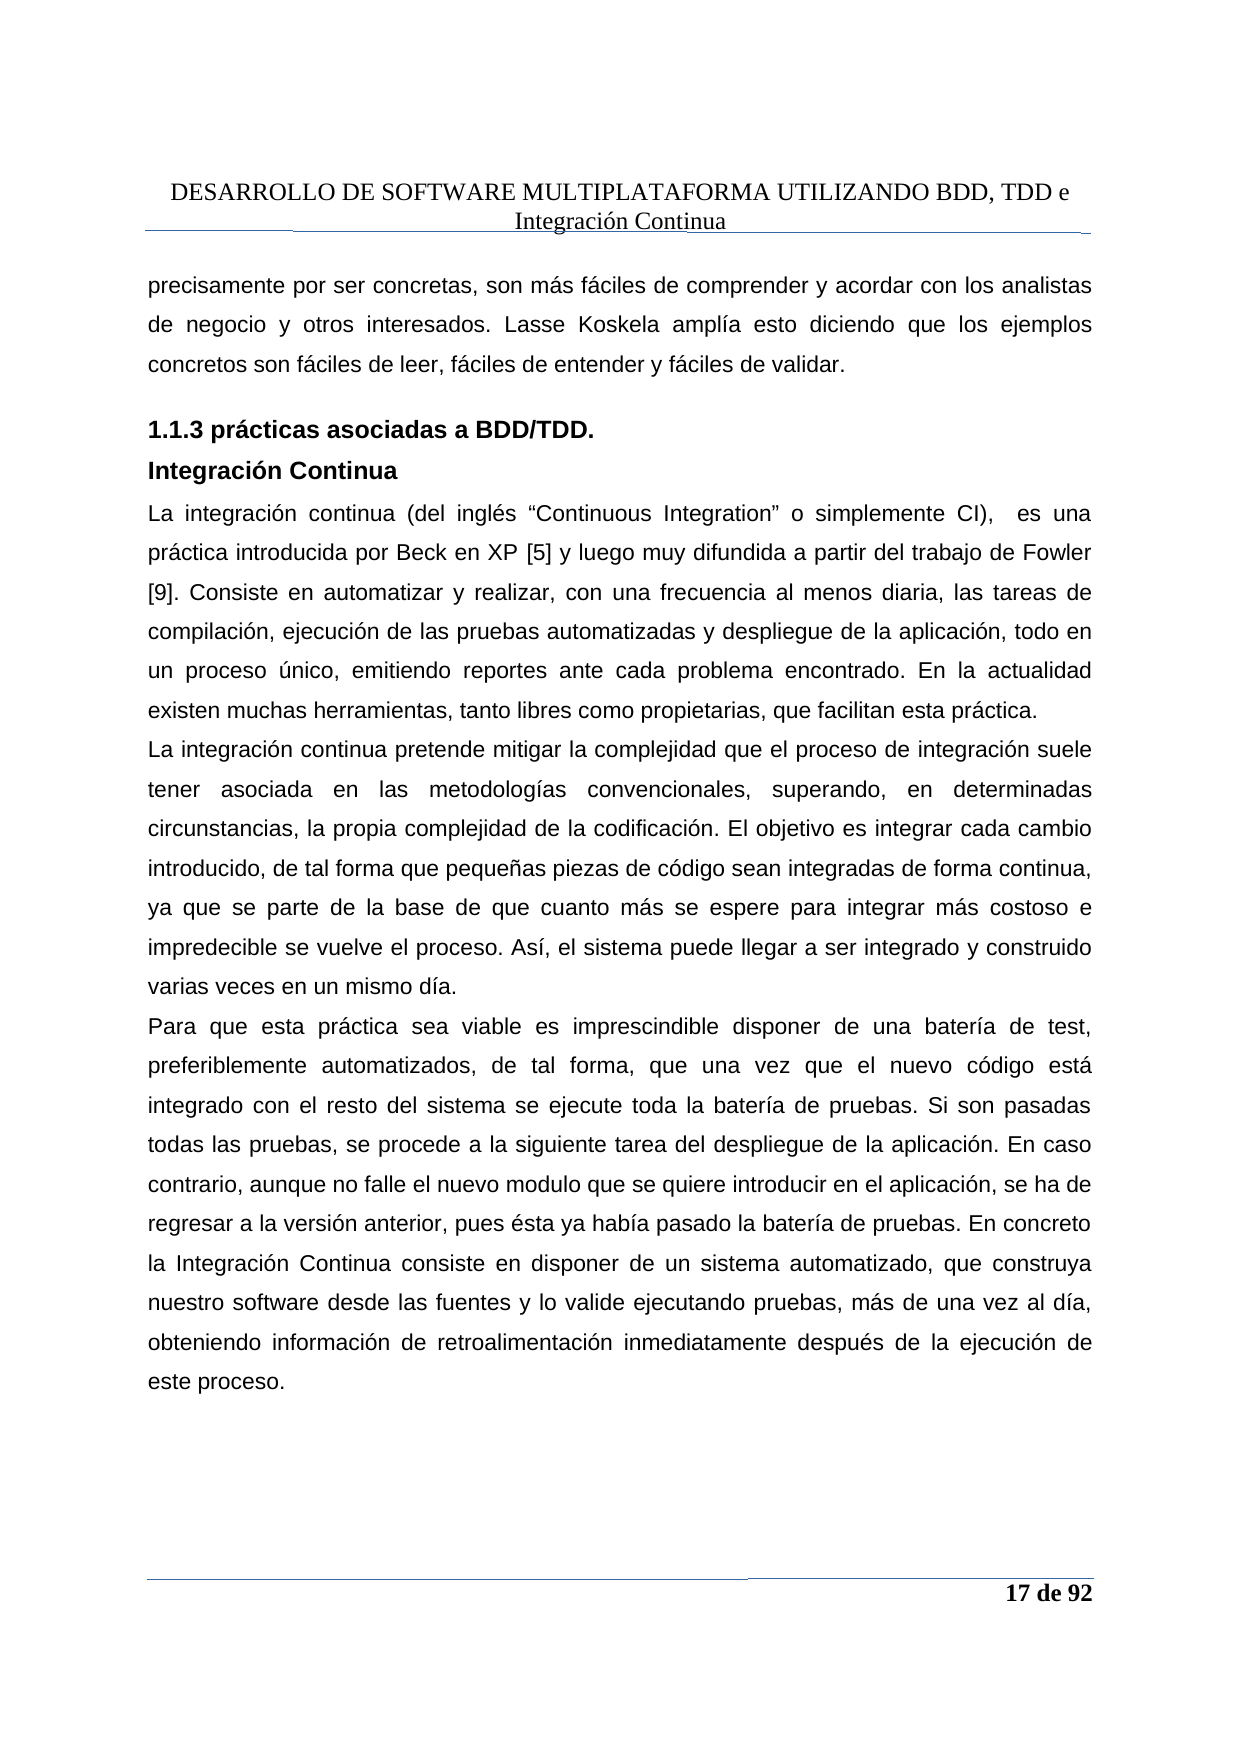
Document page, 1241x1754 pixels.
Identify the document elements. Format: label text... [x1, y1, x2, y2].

text Integración Continua [148, 456, 1093, 485]
text Para que esta práctica sea viable es imprescindible disponer de una batería de test, preferiblemente automatizados, de tal forma, que una vez que el nuevo código está integrado con el resto del sistema se ejecute toda la batería de pruebas. Si son pasadas todas las pruebas, se procede a la siguiente tarea del despliegue de la aplicación. En caso contrario, aunque no falle el nuevo modulo que se quiere introducir en el aplicación, se ha de regresar a la versión anterior, pues ésta ya había pasado la batería de pruebas. En concreto la Integración Continua consiste en disponer de un sistema automatizado, que construya nuestro software desde las fuentes y lo valide ejecutando pruebas, más de una vez al día, obteniendo información de retroalimentación inmediatamente después de la ejecución de este proceso. [148, 1013, 1093, 1394]
subtitle 1.1.3 prácticas asociadas a BDD/TDD. [148, 415, 1093, 444]
text La integración continua pretende mitigar la complejidad que el proceso de integración suele tener asociada en las metodologías convencionales, superando, en determinadas circunstancias, la propia complejidad de la codificación. El objetivo es integrar cada cambio introducido, de tal forma que pequeñas piezas de código sean integradas de forma continua, ya que se parte de la base de que cuanto más se espere para integrar más costoso e impredecible se vuelve el proceso. Así, el sistema puede llegar a ser integrado y construido varias veces en un mismo día. [148, 736, 1093, 999]
text precisamente por ser concretas, son más fáciles de comprender y acordar con los analistas de negocio y otros interesados. Lasse Koskela amplía esto diciendo que los ejemplos concretos son fáciles de leer, fáciles de entender y fáciles de validar. [148, 272, 1093, 377]
text La integración continua (del inglés “Continuous Integration” o simplemente CI), es una práctica introducida por Beck en XP [5] y luego muy difundida a partir del trabajo de Fowler [9]. Consiste en automatizar y realizar, con una frecuencia al menos diaria, las tareas de compilación, ejecución de las pruebas automatizadas y despliegue de la aplicación, todo en un proceso único, emitiendo reportes ante cada problema encontrado. En la actualidad existen muchas herramientas, tanto libres como propietarias, que facilitan esta práctica. [148, 499, 1093, 723]
